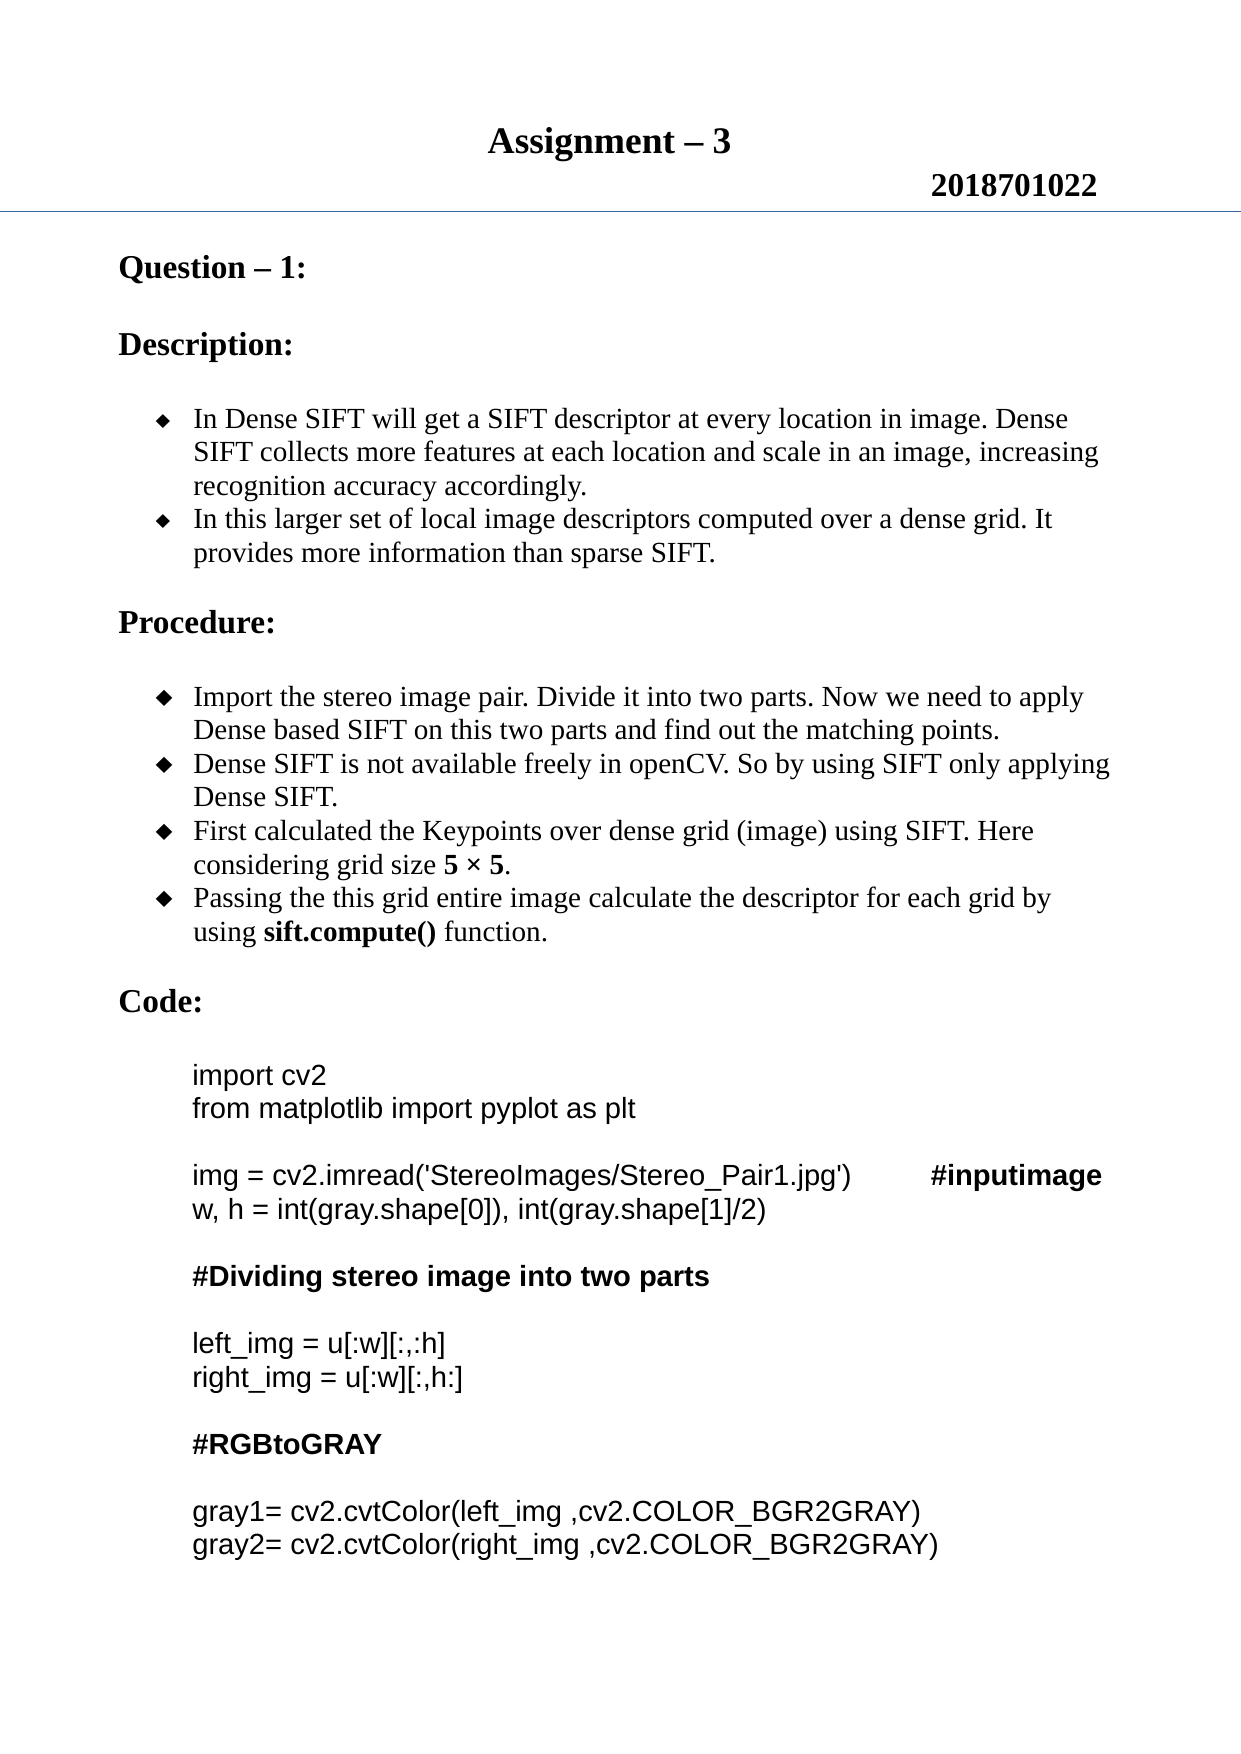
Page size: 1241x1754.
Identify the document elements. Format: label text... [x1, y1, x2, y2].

list First calculated the Keypoints over dense grid (image) using SIFT. Here considering grid size 5 × 5. [156, 813, 1122, 880]
text img = cv2.imread('StereoImages/Stereo_Pair1.jpg') #inputimage [118, 1158, 1122, 1192]
text Description: [118, 324, 1122, 362]
text 2018701022 [118, 161, 1122, 204]
list In Dense SIFT will get a SIFT descriptor at every location in image. Dense SIFT collects more features at each location and scale in an image, increasing recognition accuracy accordingly. [156, 401, 1122, 501]
list Import the stereo image pair. Divide it into two parts. Now we need to apply Dense based SIFT on this two parts and find out the matching points. [156, 679, 1122, 746]
text left_img = u[:w][:,:h] [118, 1326, 1122, 1359]
text gray1= cv2.cvtColor(left_img ,cv2.COLOR_BGR2GRAY) [118, 1494, 1122, 1527]
text Assignment – 3 [118, 118, 1122, 161]
text #Dividing stereo image into two parts [118, 1259, 1122, 1292]
text Procedure: [118, 602, 1122, 640]
list In this larger set of local image descriptors computed over a dense grid. It provides more information than sparse SIFT. [156, 501, 1122, 568]
text w, h = int(gray.shape[0]), int(gray.shape[1]/2) [118, 1192, 1122, 1225]
text Code: [118, 981, 1122, 1019]
text right_img = u[:w][:,h:] [118, 1359, 1122, 1393]
text #RGBtoGRAY [118, 1427, 1122, 1460]
list Passing the this grid entire image calculate the descriptor for each grid by using sift.compute() function. [156, 880, 1122, 947]
list Dense SIFT is not available freely in openCV. So by using SIFT only applying Dense SIFT. [156, 746, 1122, 813]
text from matplotlib import pyplot as plt [118, 1091, 1122, 1125]
text import cv2 [118, 1058, 1122, 1091]
text gray2= cv2.cvtColor(right_img ,cv2.COLOR_BGR2GRAY) [118, 1527, 1122, 1561]
text Question – 1: [118, 247, 1122, 286]
